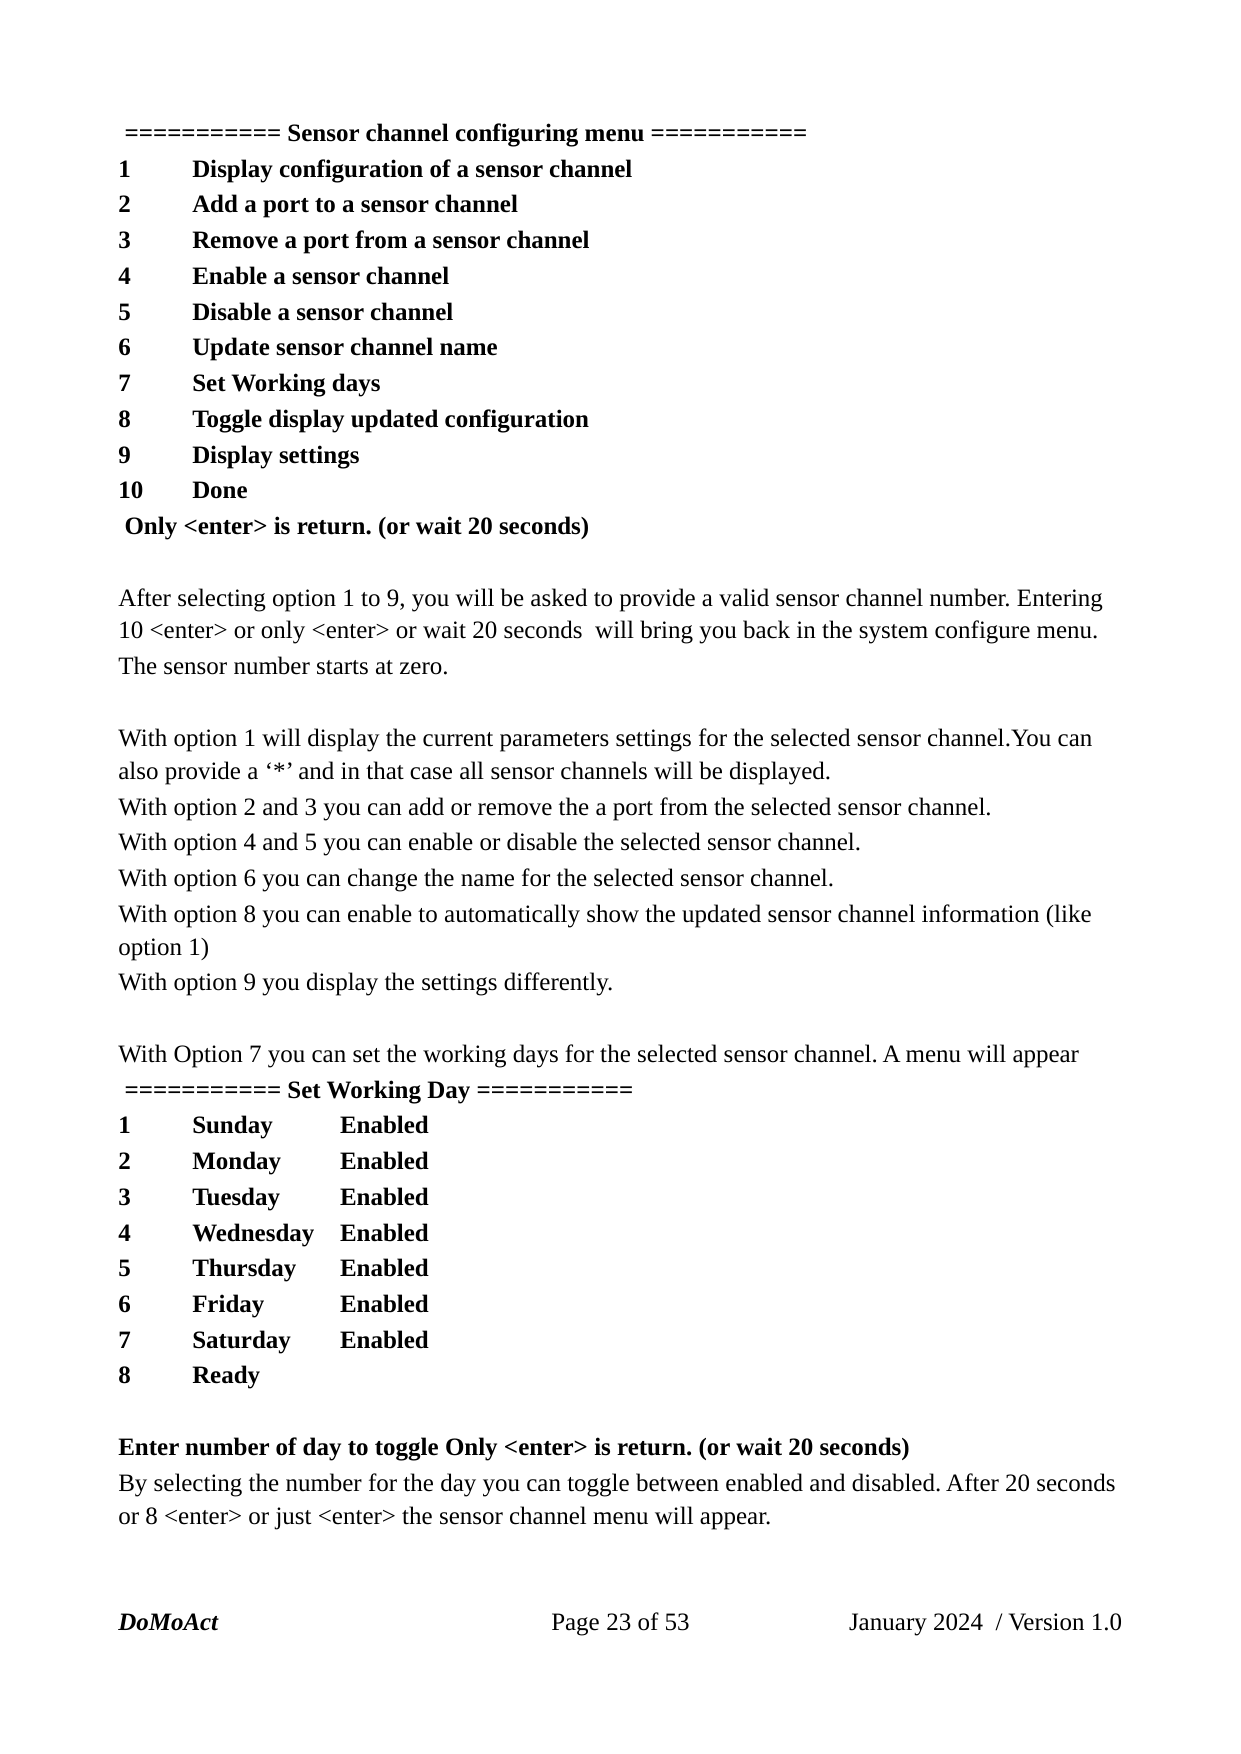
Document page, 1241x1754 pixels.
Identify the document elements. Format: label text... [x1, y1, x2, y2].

text 7 Saturday Enabled [118, 1325, 1122, 1353]
text With option 6 you can change the name for the selected sensor channel. [118, 863, 1122, 892]
text =========== Set Working Day =========== [118, 1075, 1122, 1103]
text 5 Disable a sensor channel [118, 297, 1122, 326]
text By selecting the number for the day you can toggle between enabled and disabled. After 20 seconds or 8 <enter> or just <enter> the sensor channel menu will appear. [118, 1468, 1122, 1529]
text 8 Toggle display updated configuration [118, 404, 1122, 433]
text 2 Monday Enabled [118, 1146, 1122, 1175]
text Only <enter> is return. (or wait 20 seconds) [118, 511, 1122, 540]
text 6 Friday Enabled [118, 1289, 1122, 1318]
text 5 Thursday Enabled [118, 1253, 1122, 1282]
text 4 Wednesday Enabled [118, 1218, 1122, 1246]
text 9 Display settings [118, 440, 1122, 468]
text 10 Done [118, 475, 1122, 504]
text =========== Sensor channel configuring menu =========== [118, 118, 1122, 147]
text 1 Sunday Enabled [118, 1110, 1122, 1139]
text 4 Enable a sensor channel [118, 261, 1122, 290]
text With option 1 will display the current parameters settings for the selected sensor channel.You can also provide a ‘*’ and in that case all sensor channels will be displayed. [118, 723, 1122, 784]
text Enter number of day to toggle Only <enter> is return. (or wait 20 seconds) [118, 1432, 1122, 1461]
text 8 Ready [118, 1361, 1122, 1389]
text 1 Display configuration of a sensor channel [118, 154, 1122, 183]
text 3 Remove a port from a sensor channel [118, 225, 1122, 254]
text 6 Update sensor channel name [118, 332, 1122, 361]
text With option 4 and 5 you can enable or disable the selected sensor channel. [118, 827, 1122, 856]
text 7 Set Working days [118, 368, 1122, 397]
text With Option 7 you can set the working days for the selected sensor channel. A menu will appear [118, 1039, 1122, 1068]
text With option 2 and 3 you can add or remove the a port from the selected sensor channel. [118, 792, 1122, 820]
text The sensor number starts at zero. [118, 651, 1122, 680]
text With option 8 you can enable to automatically show the updated sensor channel information (like option 1) [118, 899, 1122, 961]
text 3 Tuesday Enabled [118, 1182, 1122, 1211]
text After selecting option 1 to 9, you will be asked to provide a valid sensor channel number. Entering 10 <enter> or only <enter> or wait 20 seconds will bring you back in the system configure menu. [118, 583, 1122, 644]
text 2 Add a port to a sensor channel [118, 189, 1122, 218]
text With option 9 you display the settings differently. [118, 967, 1122, 996]
